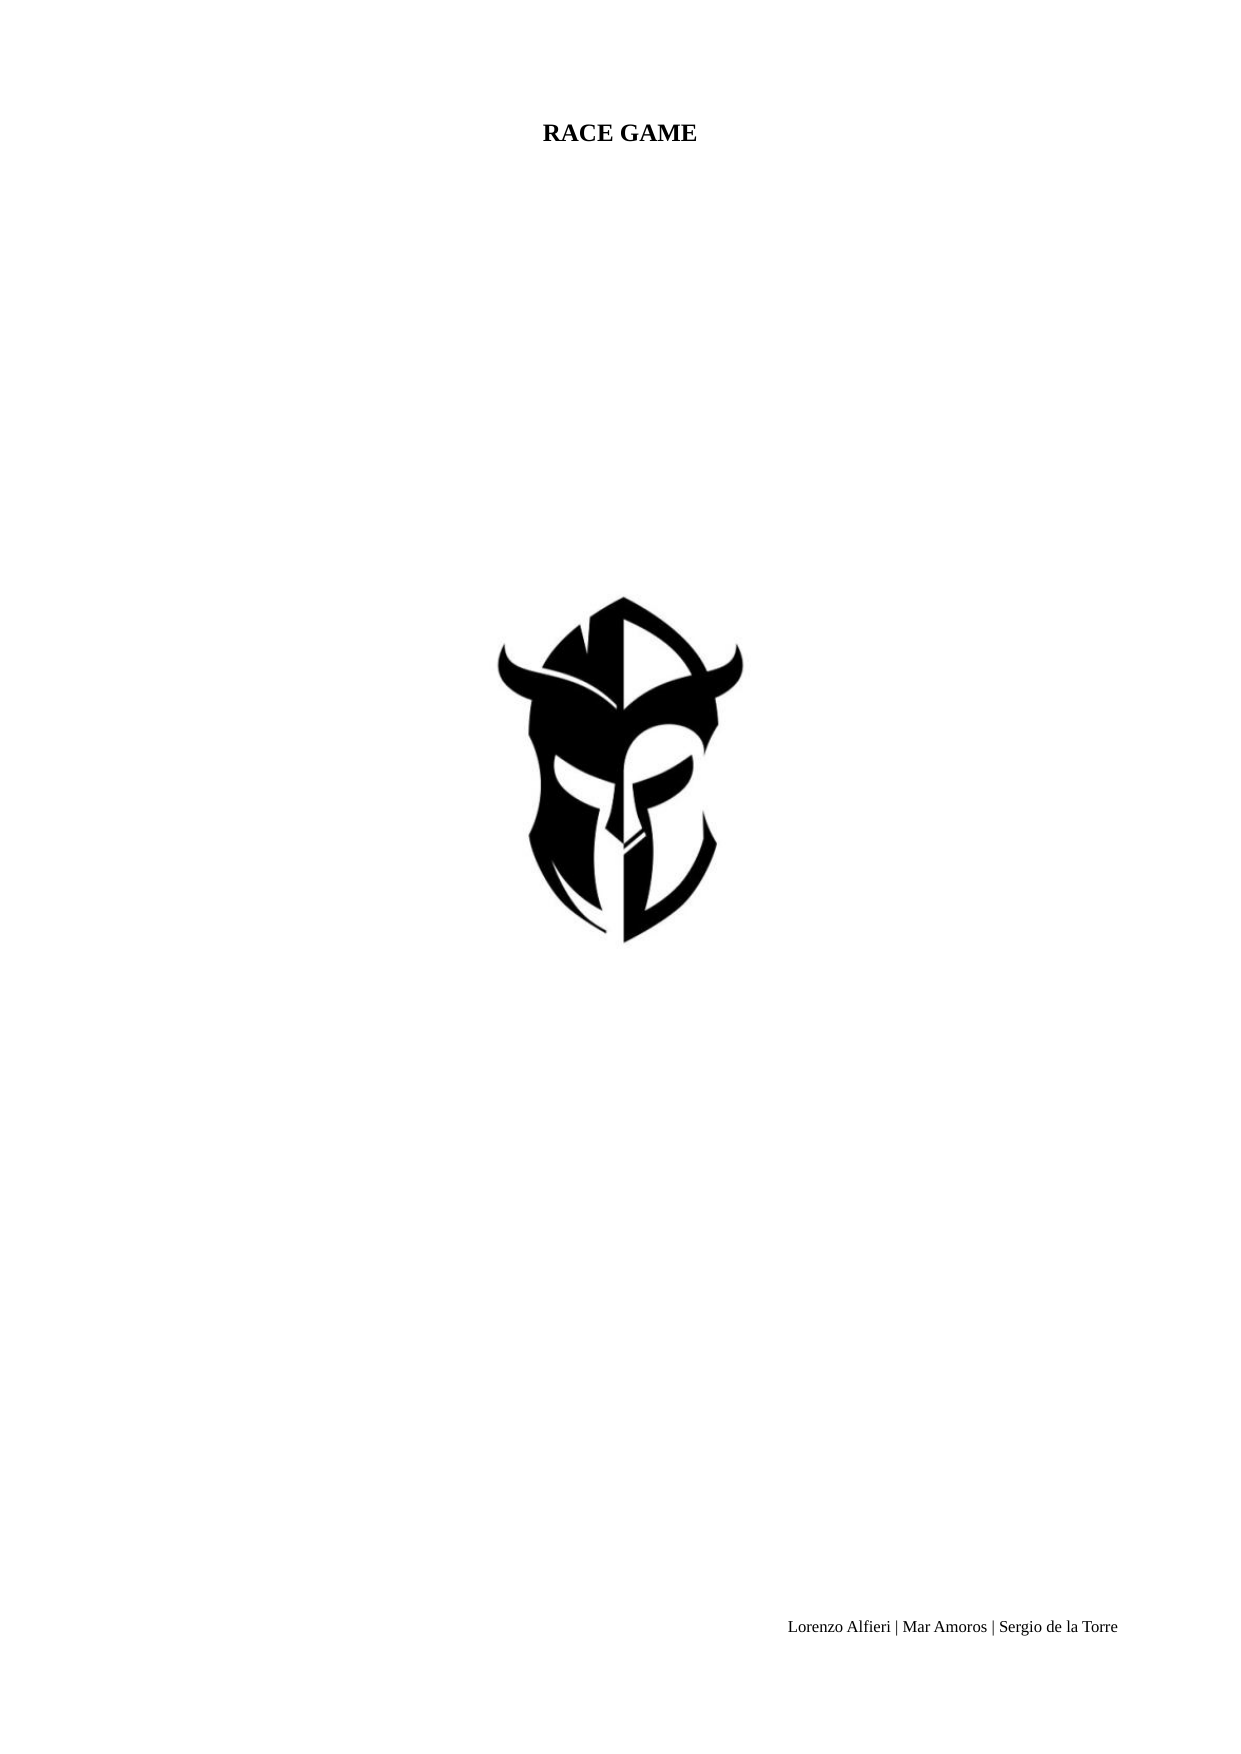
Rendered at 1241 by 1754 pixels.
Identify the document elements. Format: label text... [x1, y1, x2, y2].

picture [118, 434, 1123, 1105]
text RACE GAME [118, 118, 1122, 147]
